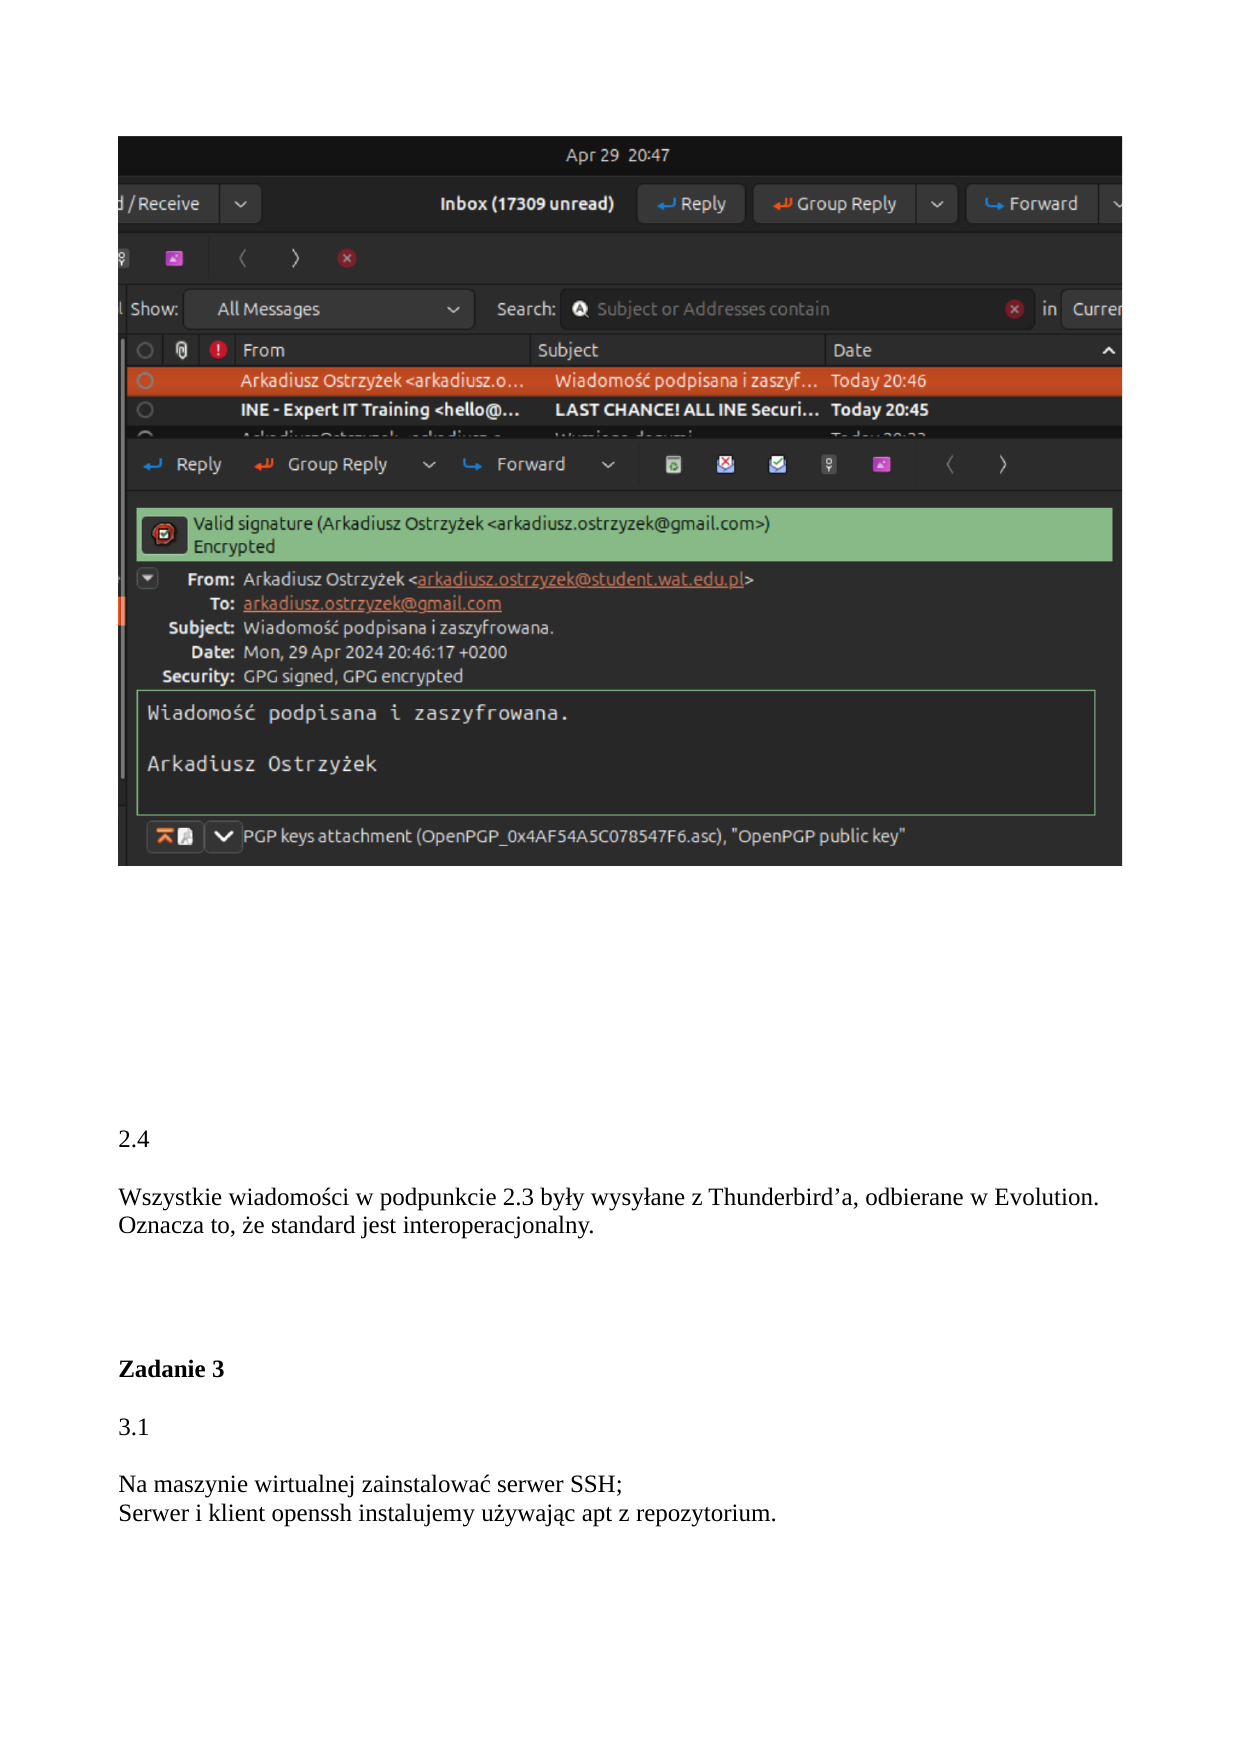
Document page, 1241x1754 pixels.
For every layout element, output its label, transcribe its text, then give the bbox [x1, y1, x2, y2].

text 3.1 [118, 1412, 1122, 1440]
text Na maszynie wirtualnej zainstalować serwer SSH; [118, 1469, 1122, 1498]
picture [118, 136, 1123, 866]
text Serwer i klient openssh instalujemy używając apt z repozytorium. [118, 1498, 1122, 1527]
text Zadanie 3 [118, 1354, 1122, 1383]
text Wszystkie wiadomości w podpunkcie 2.3 były wysyłane z Thunderbird’a, odbierane w Evolution. Oznacza to, że standard jest interoperacjonalny. [118, 1182, 1122, 1239]
text 2.4 [118, 1124, 1122, 1153]
